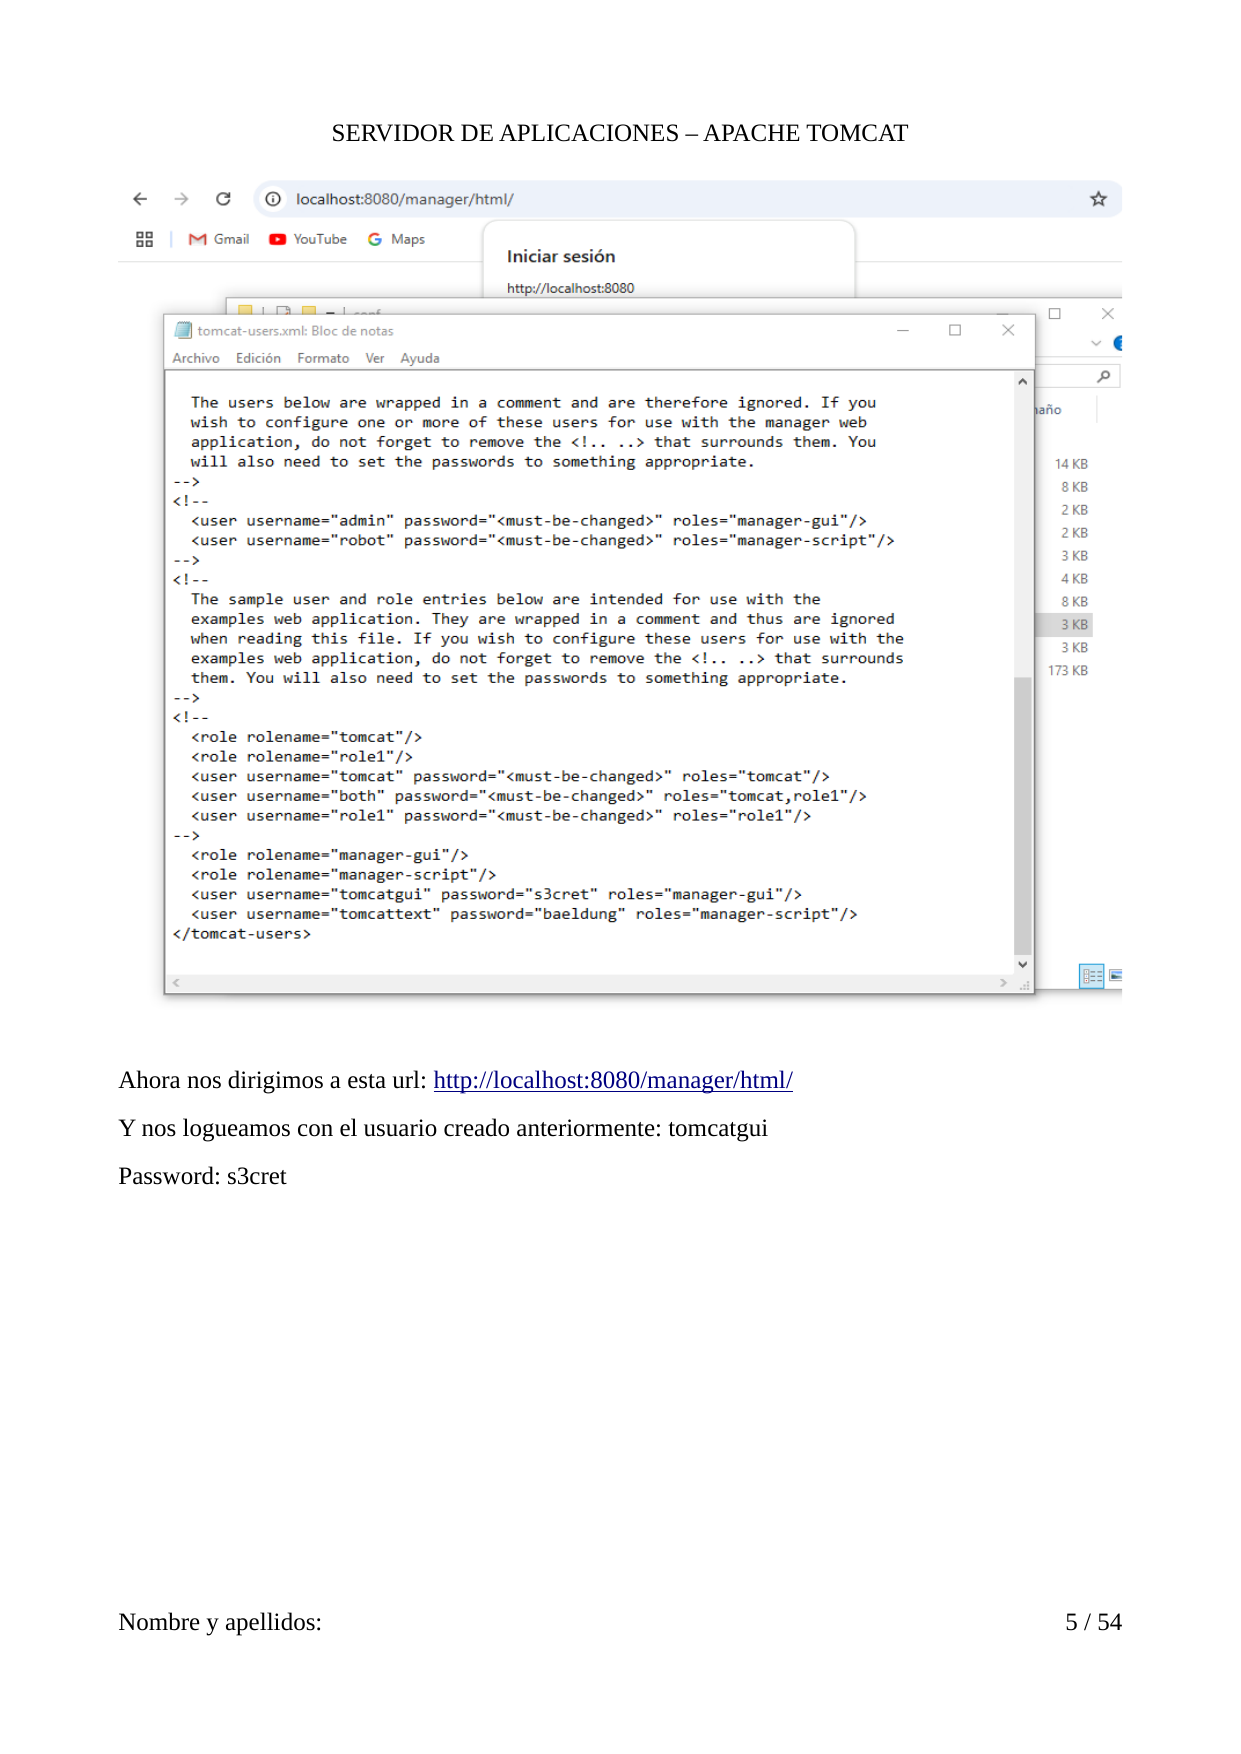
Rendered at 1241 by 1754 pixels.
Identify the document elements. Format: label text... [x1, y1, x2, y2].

text Password: s3cret [118, 1161, 1122, 1189]
text Ahora nos dirigimos a esta url: http://localhost:8080/manager/html/ [118, 1066, 1122, 1094]
picture [118, 176, 1123, 1014]
text Y nos logueamos con el usuario creado anteriormente: tomcatgui [118, 1113, 1122, 1142]
